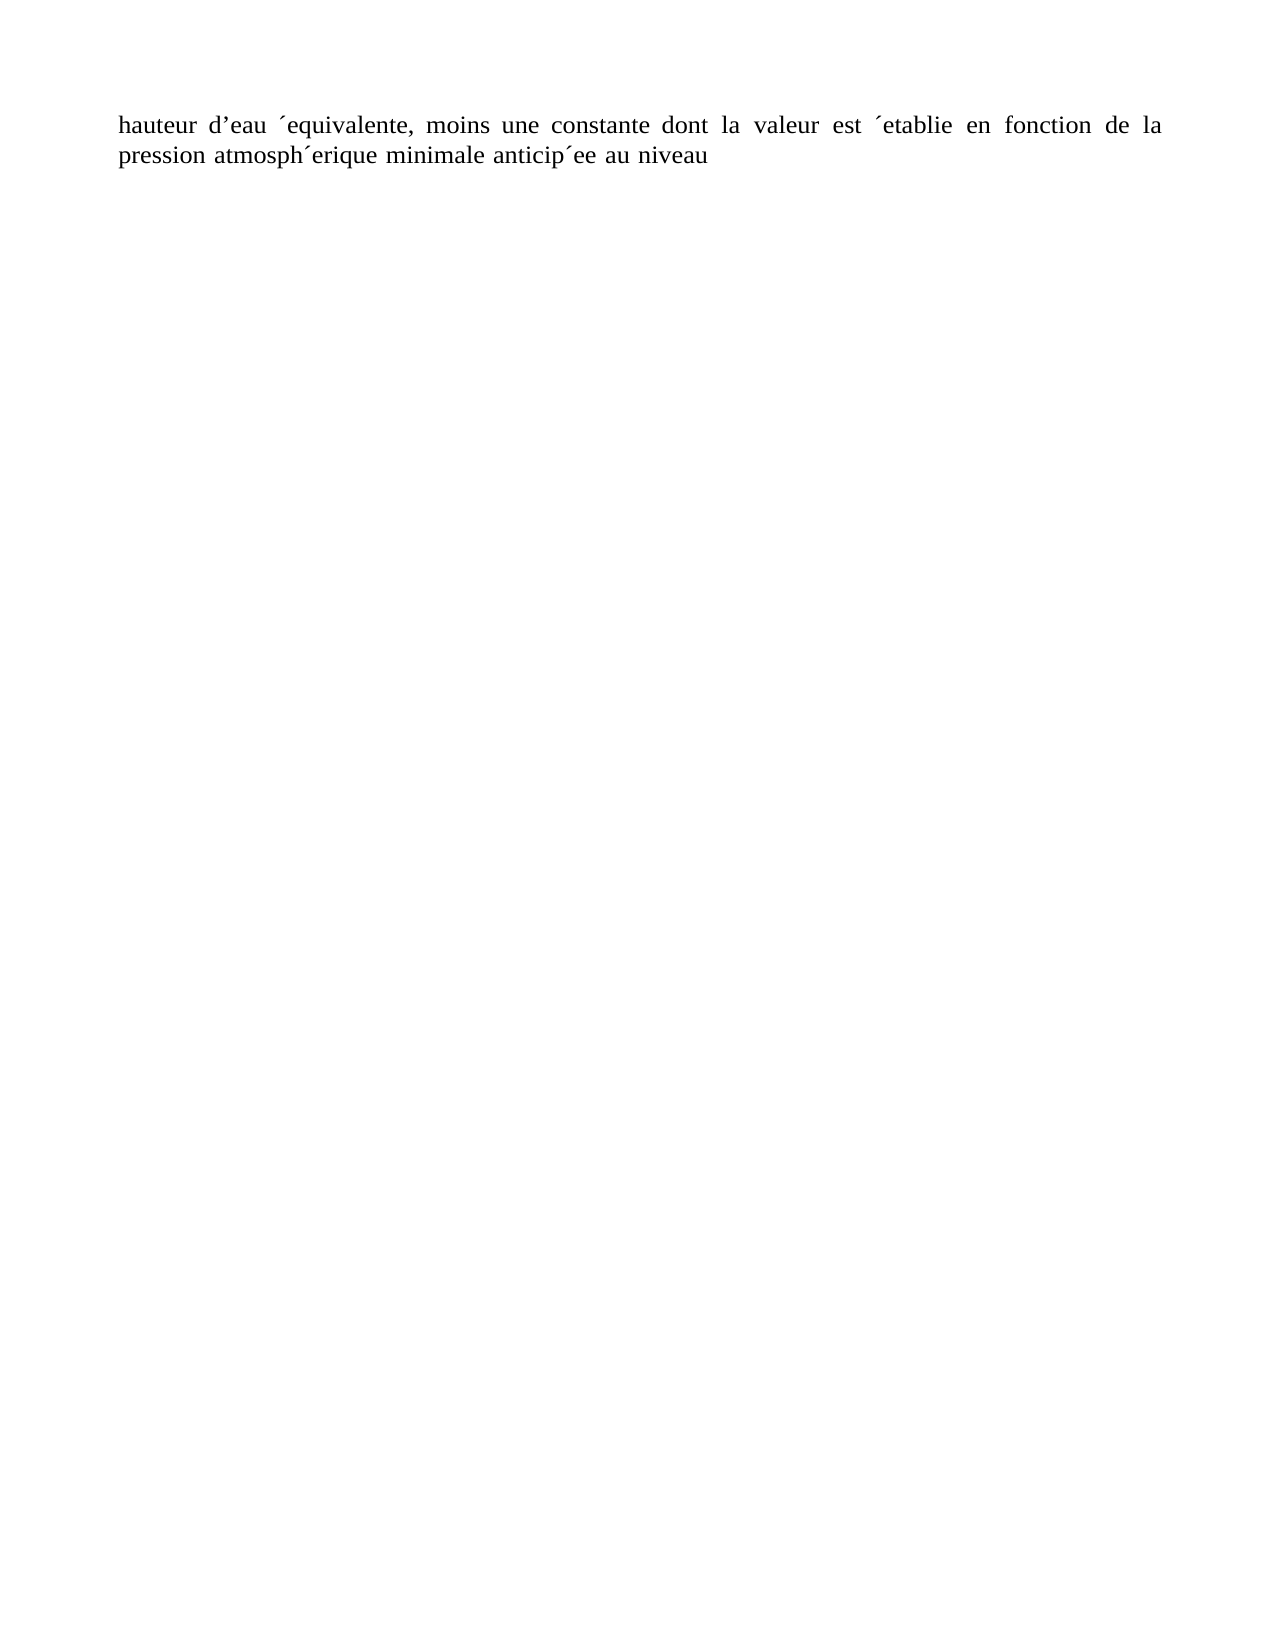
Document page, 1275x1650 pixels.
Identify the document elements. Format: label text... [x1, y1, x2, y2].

text hauteur d’eau ´equivalente, moins une constante dont la valeur est ´etablie en fonction de la pression atmosph´erique minimale anticip´ee au niveau [115, 110, 1162, 169]
